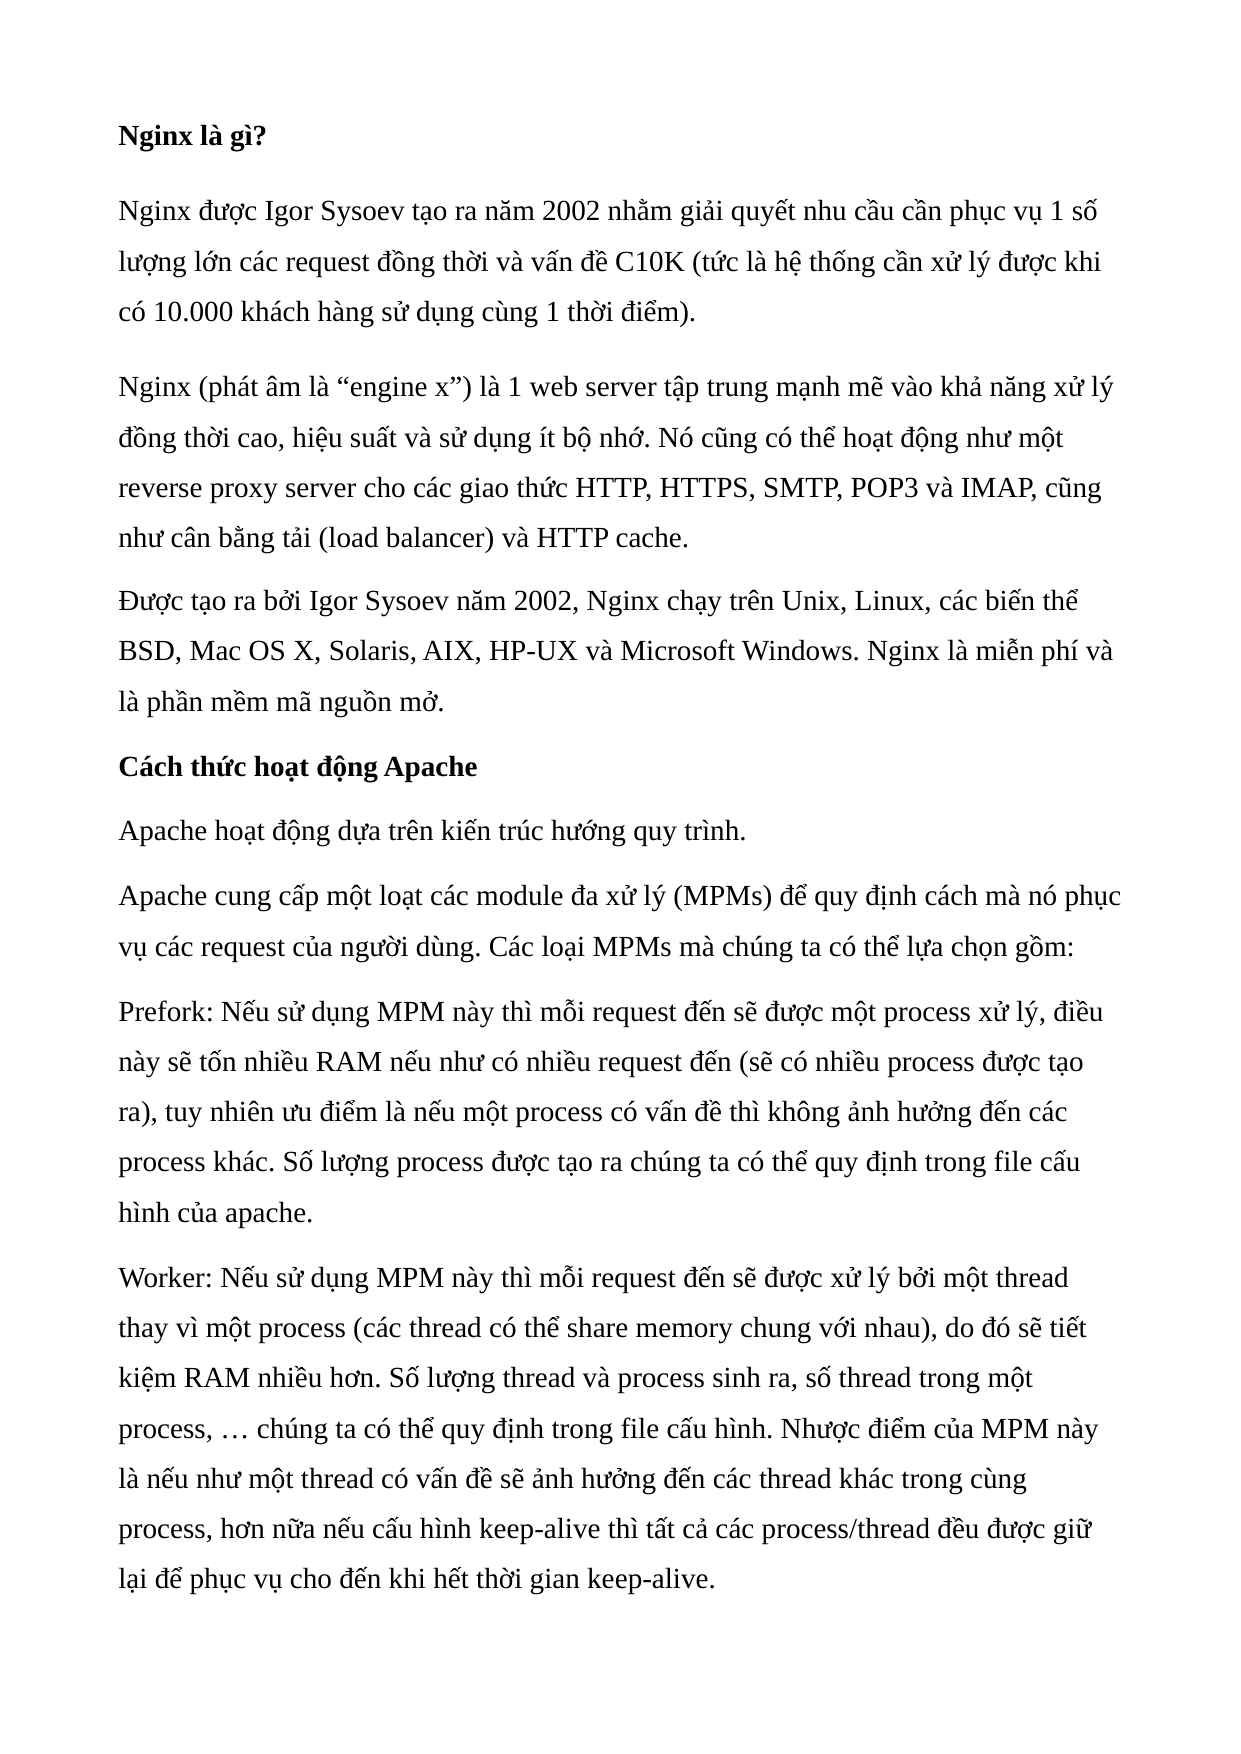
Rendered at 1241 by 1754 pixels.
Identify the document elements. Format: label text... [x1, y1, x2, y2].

text Worker: Nếu sử dụng MPM này thì mỗi request đến sẽ được xử lý bởi một thread thay vì một process (các thread có thể share memory chung với nhau), do đó sẽ tiết kiệm RAM nhiều hơn. Số lượng thread và process sinh ra, số thread trong một process, … chúng ta có thể quy định trong file cấu hình. Nhược điểm của MPM này là nếu như một thread có vấn đề sẽ ảnh hưởng đến các thread khác trong cùng process, hơn nữa nếu cấu hình keep-alive thì tất cả các process/thread đều được giữ lại để phục vụ cho đến khi hết thời gian keep-alive. [118, 1260, 1122, 1595]
text Prefork: Nếu sử dụng MPM này thì mỗi request đến sẽ được một process xử lý, điều này sẽ tốn nhiều RAM nếu như có nhiều request đến (sẽ có nhiều process được tạo ra), tuy nhiên ưu điểm là nếu một process có vấn đề thì không ảnh hưởng đến các process khác. Số lượng process được tạo ra chúng ta có thể quy định trong file cấu hình của apache. [118, 994, 1122, 1228]
text Apache hoạt động dựa trên kiến trúc hướng quy trình. [118, 813, 1122, 847]
subtitle Nginx là gì? [118, 118, 1122, 152]
text Apache cung cấp một loạt các module đa xử lý (MPMs) để quy định cách mà nó phục vụ các request của người dùng. Các loại MPMs mà chúng ta có thể lựa chọn gồm: [118, 878, 1122, 962]
subtitle Nginx (phát âm là “engine x”) là 1 web server tập trung mạnh mẽ vào khả năng xử lý đồng thời cao, hiệu suất và sử dụng ít bộ nhớ. Nó cũng có thể hoạt động như một reverse proxy server cho các giao thức HTTP, HTTPS, SMTP, POP3 và IMAP, cũng như cân bằng tải (load balancer) và HTTP cache. [118, 369, 1122, 554]
text Cách thức hoạt động Apache [118, 749, 1122, 782]
subtitle Nginx được Igor Sysoev tạo ra năm 2002 nhằm giải quyết nhu cầu cần phục vụ 1 số lượng lớn các request đồng thời và vấn đề C10K (tức là hệ thống cần xử lý được khi có 10.000 khách hàng sử dụng cùng 1 thời điểm). [118, 193, 1122, 328]
text Được tạo ra bởi Igor Sysoev năm 2002, Nginx chạy trên Unix, Linux, các biến thể BSD, Mac OS X, Solaris, AIX, HP-UX và Microsoft Windows. Nginx là miễn phí và là phần mềm mã nguồn mở. [118, 583, 1122, 717]
